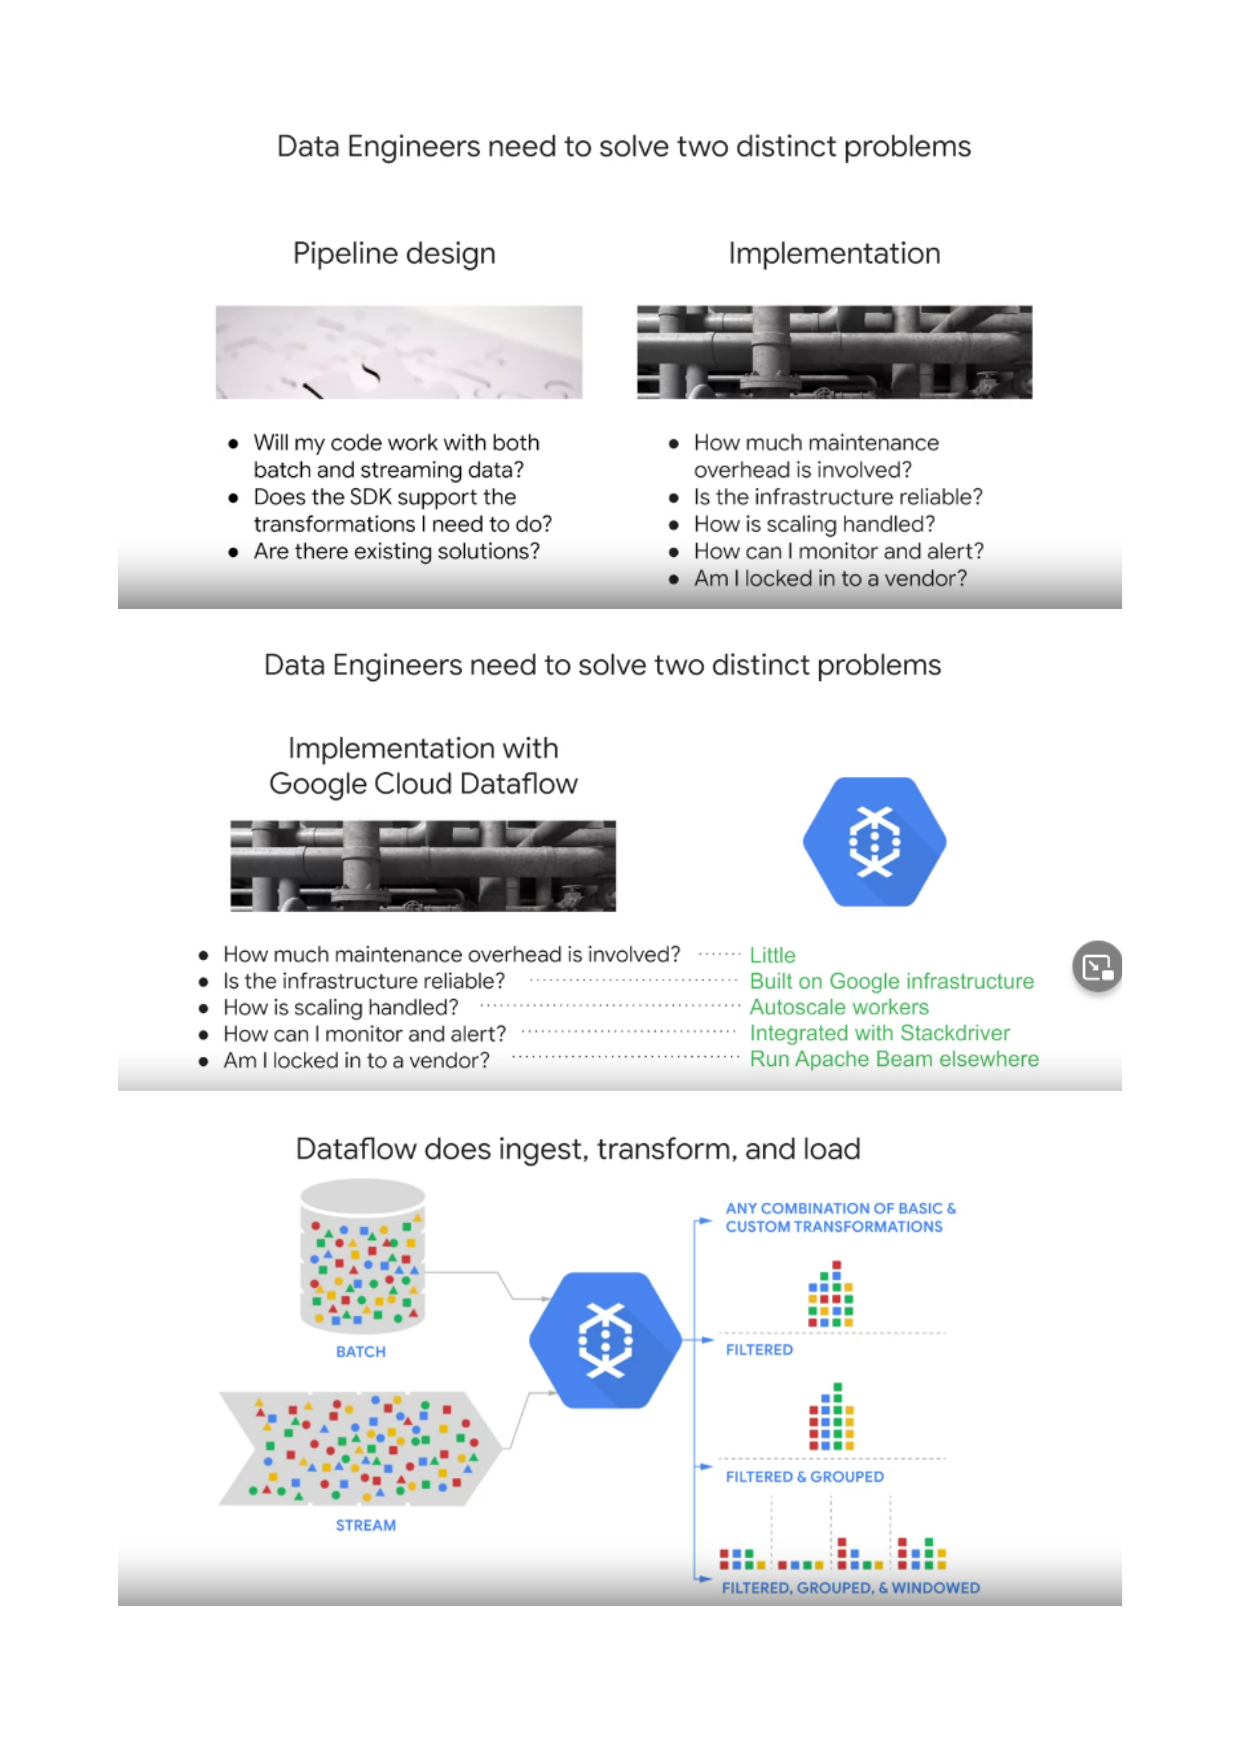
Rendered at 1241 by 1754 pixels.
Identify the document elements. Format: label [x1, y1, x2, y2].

picture [118, 1119, 1123, 1606]
picture [118, 636, 1123, 1091]
picture [118, 118, 1123, 609]
